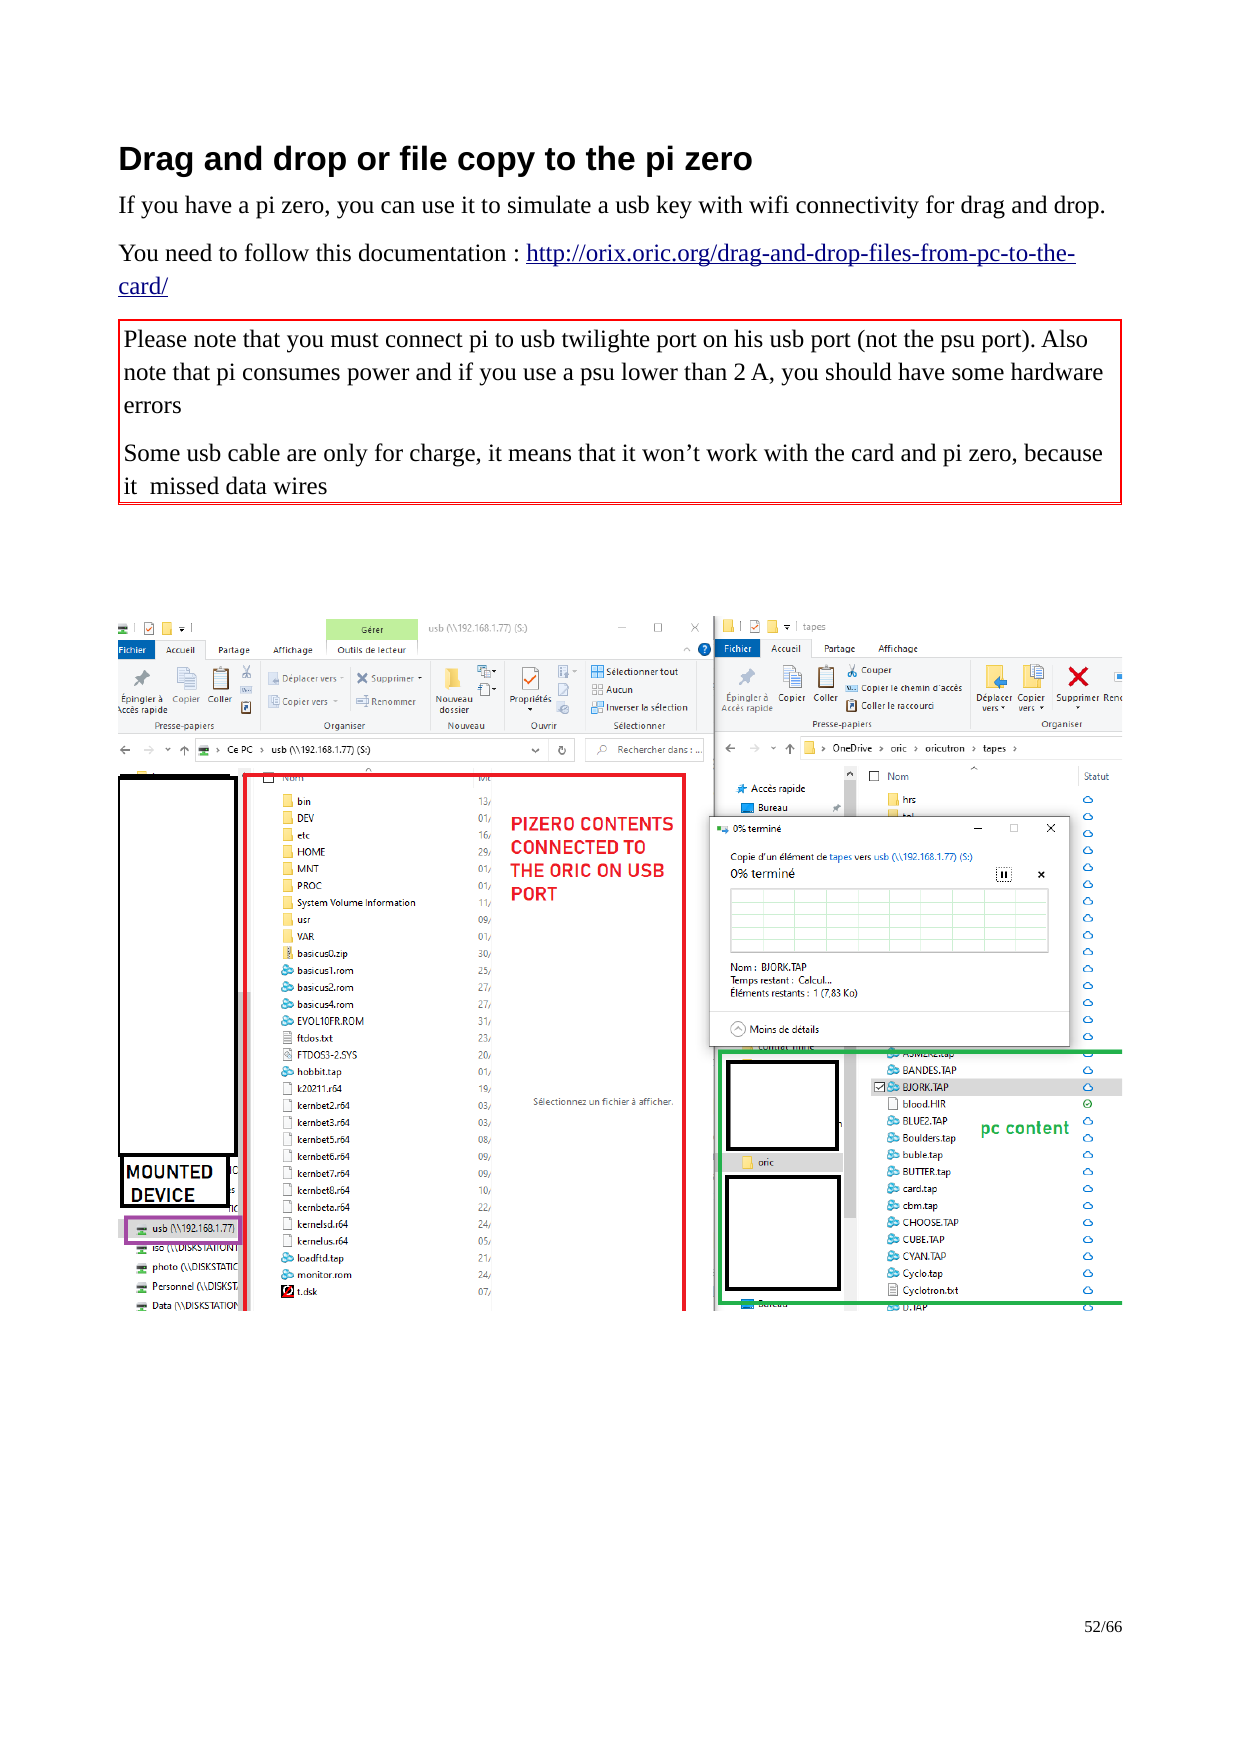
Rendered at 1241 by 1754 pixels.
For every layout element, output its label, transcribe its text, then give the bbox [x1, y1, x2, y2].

text If you have a pi zero, you can use it to simulate a usb key with wifi connectivity for drag and drop. [118, 190, 1122, 219]
text You need to follow this documentation : http://orix.oric.org/drag-and-drop-files-from-pc-to-the-card/ [118, 238, 1122, 300]
text Some usb cable are only for charge, it means that it won’t work with the card and pi zero, because it missed data wires [120, 433, 1120, 502]
subtitle Drag and drop or file copy to the pi zero [118, 139, 1122, 178]
picture [118, 616, 1123, 1311]
text Please note that you must connect pi to usb twilighte port on his usb port (not the psu port). Also note that pi consumes power and if you use a psu lower than 2 A, you should have some hardware errors [120, 321, 1120, 419]
